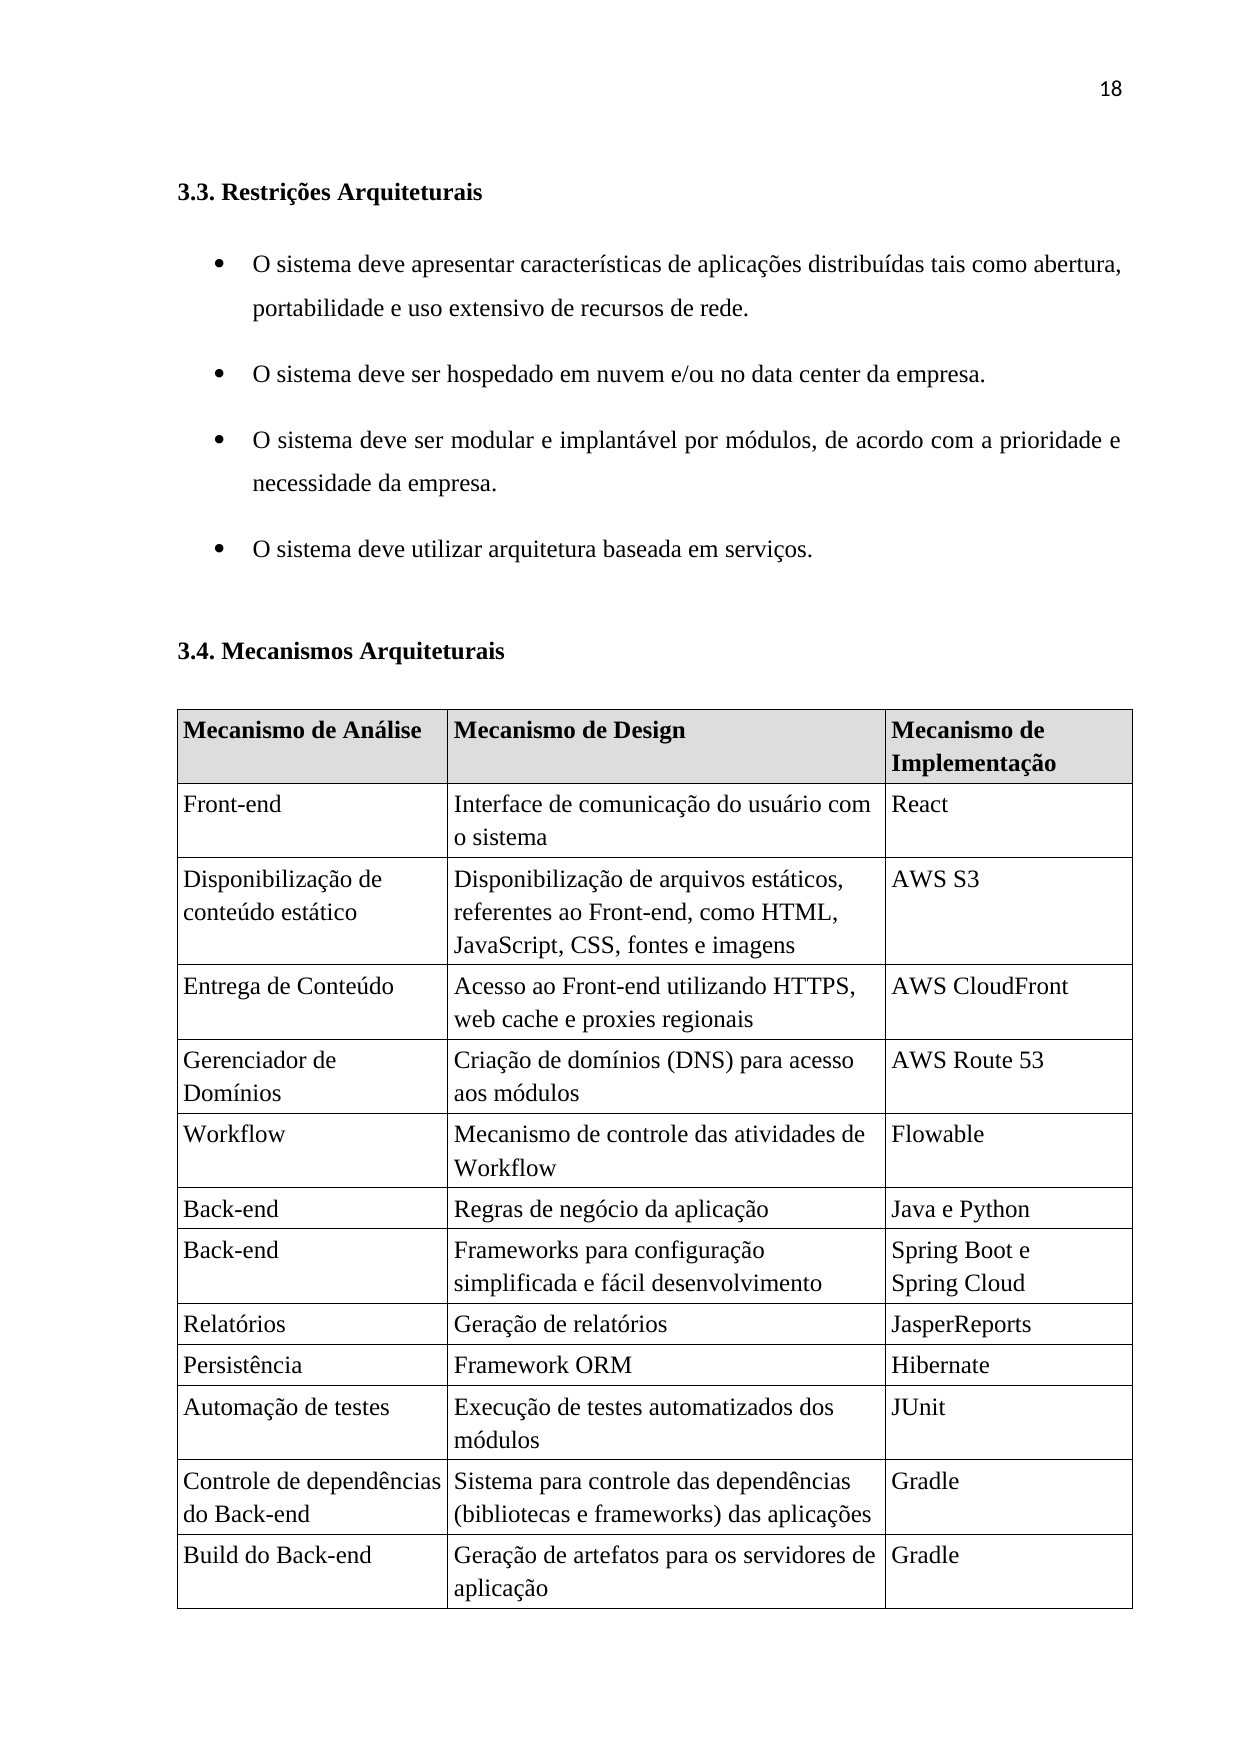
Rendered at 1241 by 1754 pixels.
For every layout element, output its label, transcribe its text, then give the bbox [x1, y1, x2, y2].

table_cell Execução de testes automatizados dos módulos [448, 1386, 885, 1459]
table_cell Hibernate [886, 1345, 1132, 1385]
list O sistema deve ser modular e implantável por módulos, de acordo com a prioridade e necessidade da empresa. [215, 425, 1122, 497]
table_cell Interface de comunicação do usuário com o sistema [448, 784, 885, 857]
table_cell Mecanismo de controle das atividades de Workflow [448, 1114, 885, 1187]
table_cell Entrega de Conteúdo [178, 965, 447, 1038]
table_cell AWS S3 [886, 858, 1132, 964]
table_cell Front-end [178, 784, 447, 857]
table_cell Acesso ao Front-end utilizando HTTPS, web cache e proxies regionais [448, 965, 885, 1038]
table_cell AWS Route 53 [886, 1040, 1132, 1113]
table_cell Java e Python [886, 1188, 1132, 1228]
table_cell Workflow [178, 1114, 447, 1187]
table_cell JUnit [886, 1386, 1132, 1459]
table_cell Sistema para controle das dependências (bibliotecas e frameworks) das aplicações [448, 1460, 885, 1534]
table_header Mecanismo de Design [448, 710, 885, 783]
table_cell Persistência [178, 1345, 447, 1385]
table_cell AWS CloudFront [886, 965, 1132, 1038]
table_cell Criação de domínios (DNS) para acesso aos módulos [448, 1040, 885, 1113]
table_cell Controle de dependências do Back-end [178, 1460, 447, 1534]
table_cell Geração de artefatos para os servidores de aplicação [448, 1535, 885, 1608]
table_cell Back-end [178, 1229, 447, 1303]
subtitle 3.4. Mecanismos Arquiteturais [177, 636, 1122, 665]
table_cell Disponibilização de arquivos estáticos, referentes ao Front-end, como HTML, JavaScript, CSS, fontes e imagens [448, 858, 885, 964]
table_cell Gradle [886, 1460, 1132, 1534]
table_header Mecanismo de Implementação [886, 710, 1132, 783]
table_cell React [886, 784, 1132, 857]
table_cell JasperReports [886, 1304, 1132, 1344]
table_cell Gerenciador de Domínios [178, 1040, 447, 1113]
table_cell Back-end [178, 1188, 447, 1228]
list O sistema deve ser hospedado em nuvem e/ou no data center da empresa. [215, 359, 1122, 387]
table_cell Automação de testes [178, 1386, 447, 1459]
table_cell Regras de negócio da aplicação [448, 1188, 885, 1228]
table_cell Build do Back-end [178, 1535, 447, 1608]
table_cell Disponibilização de conteúdo estático [178, 858, 447, 964]
table_cell Geração de relatórios [448, 1304, 885, 1344]
table_cell Spring Boot e Spring Cloud [886, 1229, 1132, 1303]
table_header Mecanismo de Análise [178, 710, 447, 783]
list O sistema deve utilizar arquitetura baseada em serviços. [215, 534, 1122, 563]
table_cell Flowable [886, 1114, 1132, 1187]
subtitle 3.3. Restrições Arquiteturais [177, 177, 1122, 206]
table_cell Framework ORM [448, 1345, 885, 1385]
table_cell Gradle [886, 1535, 1132, 1608]
table_cell Frameworks para configuração simplificada e fácil desenvolvimento [448, 1229, 885, 1303]
table_cell Relatórios [178, 1304, 447, 1344]
list O sistema deve apresentar características de aplicações distribuídas tais como abertura, portabilidade e uso extensivo de recursos de rede. [215, 249, 1122, 321]
